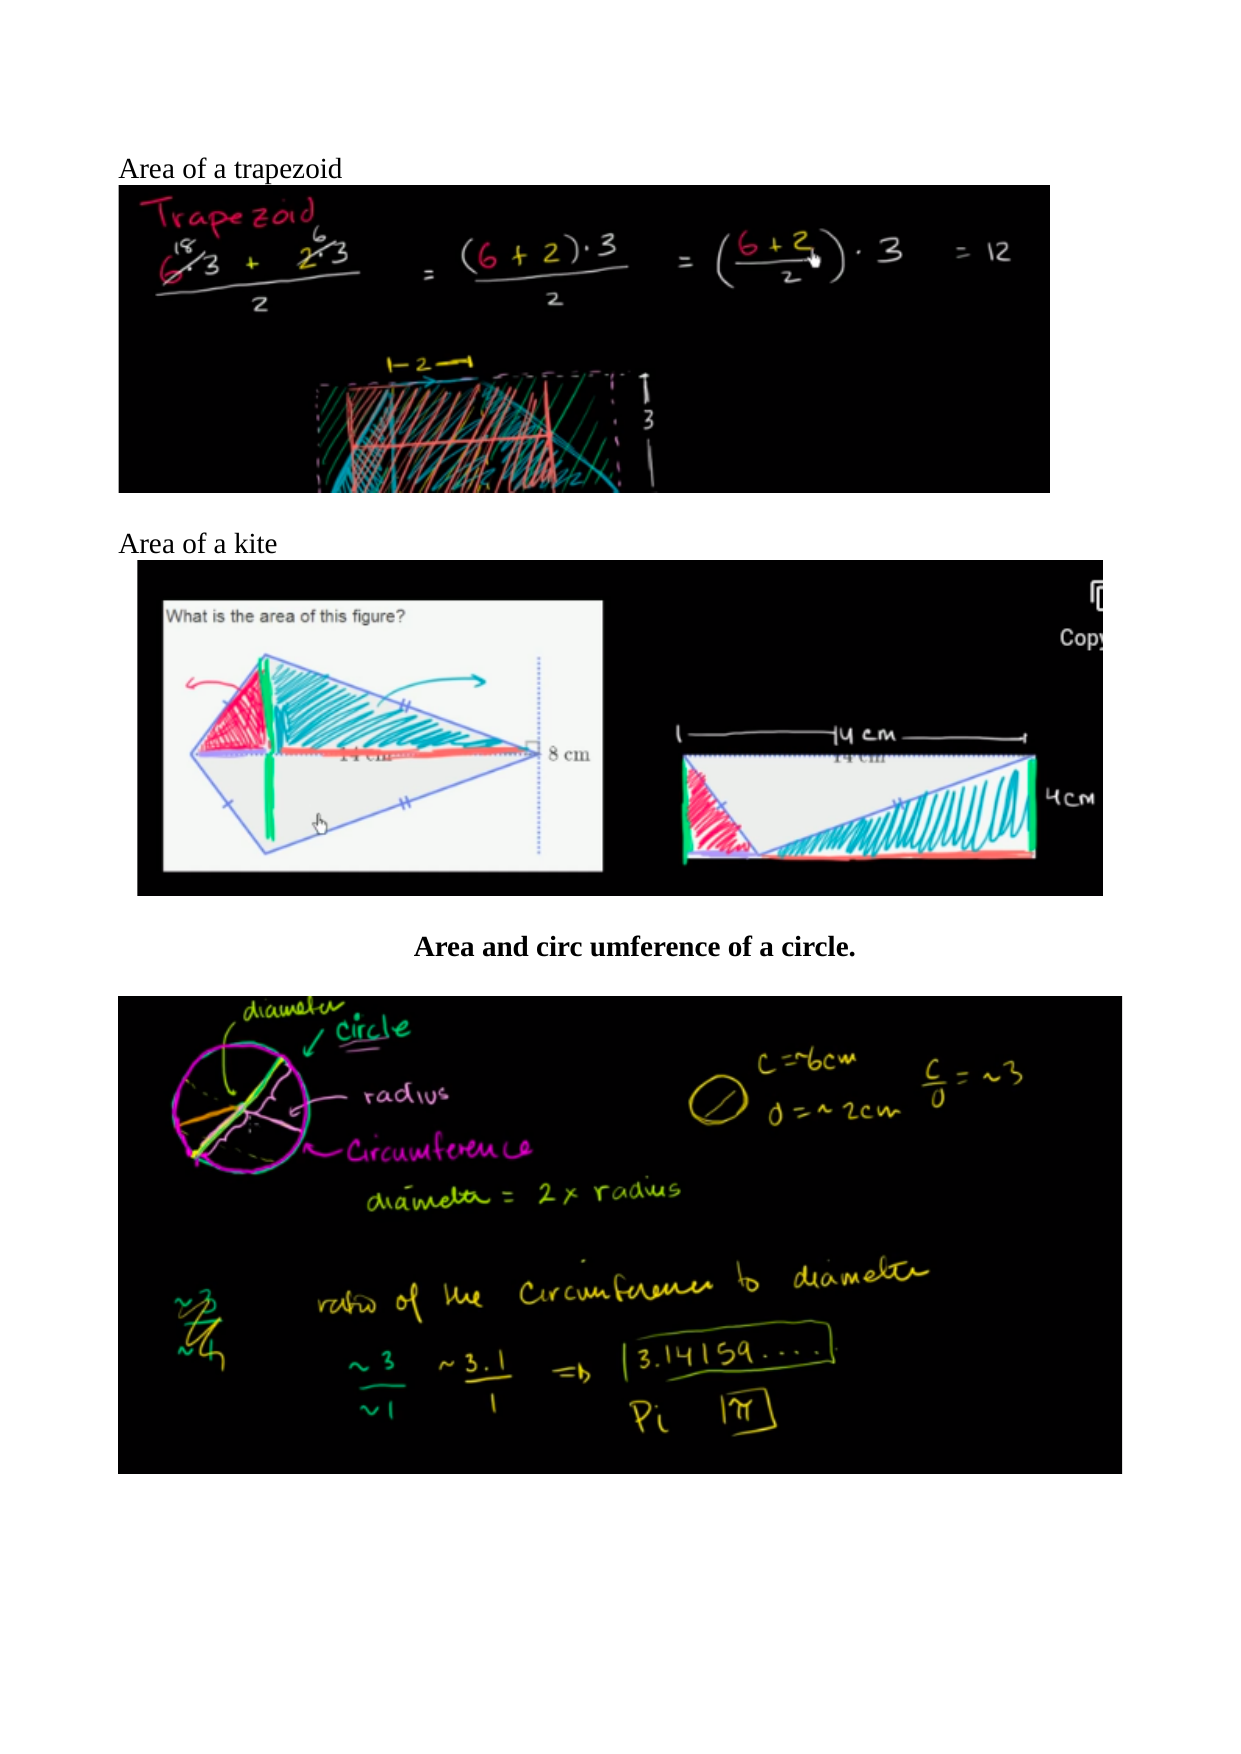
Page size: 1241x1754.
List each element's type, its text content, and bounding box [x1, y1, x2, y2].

text Area and circ umference of a circle. [118, 929, 1122, 963]
picture [118, 996, 1123, 1474]
text Area of a kite [118, 527, 1122, 560]
picture [118, 185, 1050, 493]
picture [137, 560, 1103, 896]
text Area of a trapezoid [118, 152, 1122, 185]
